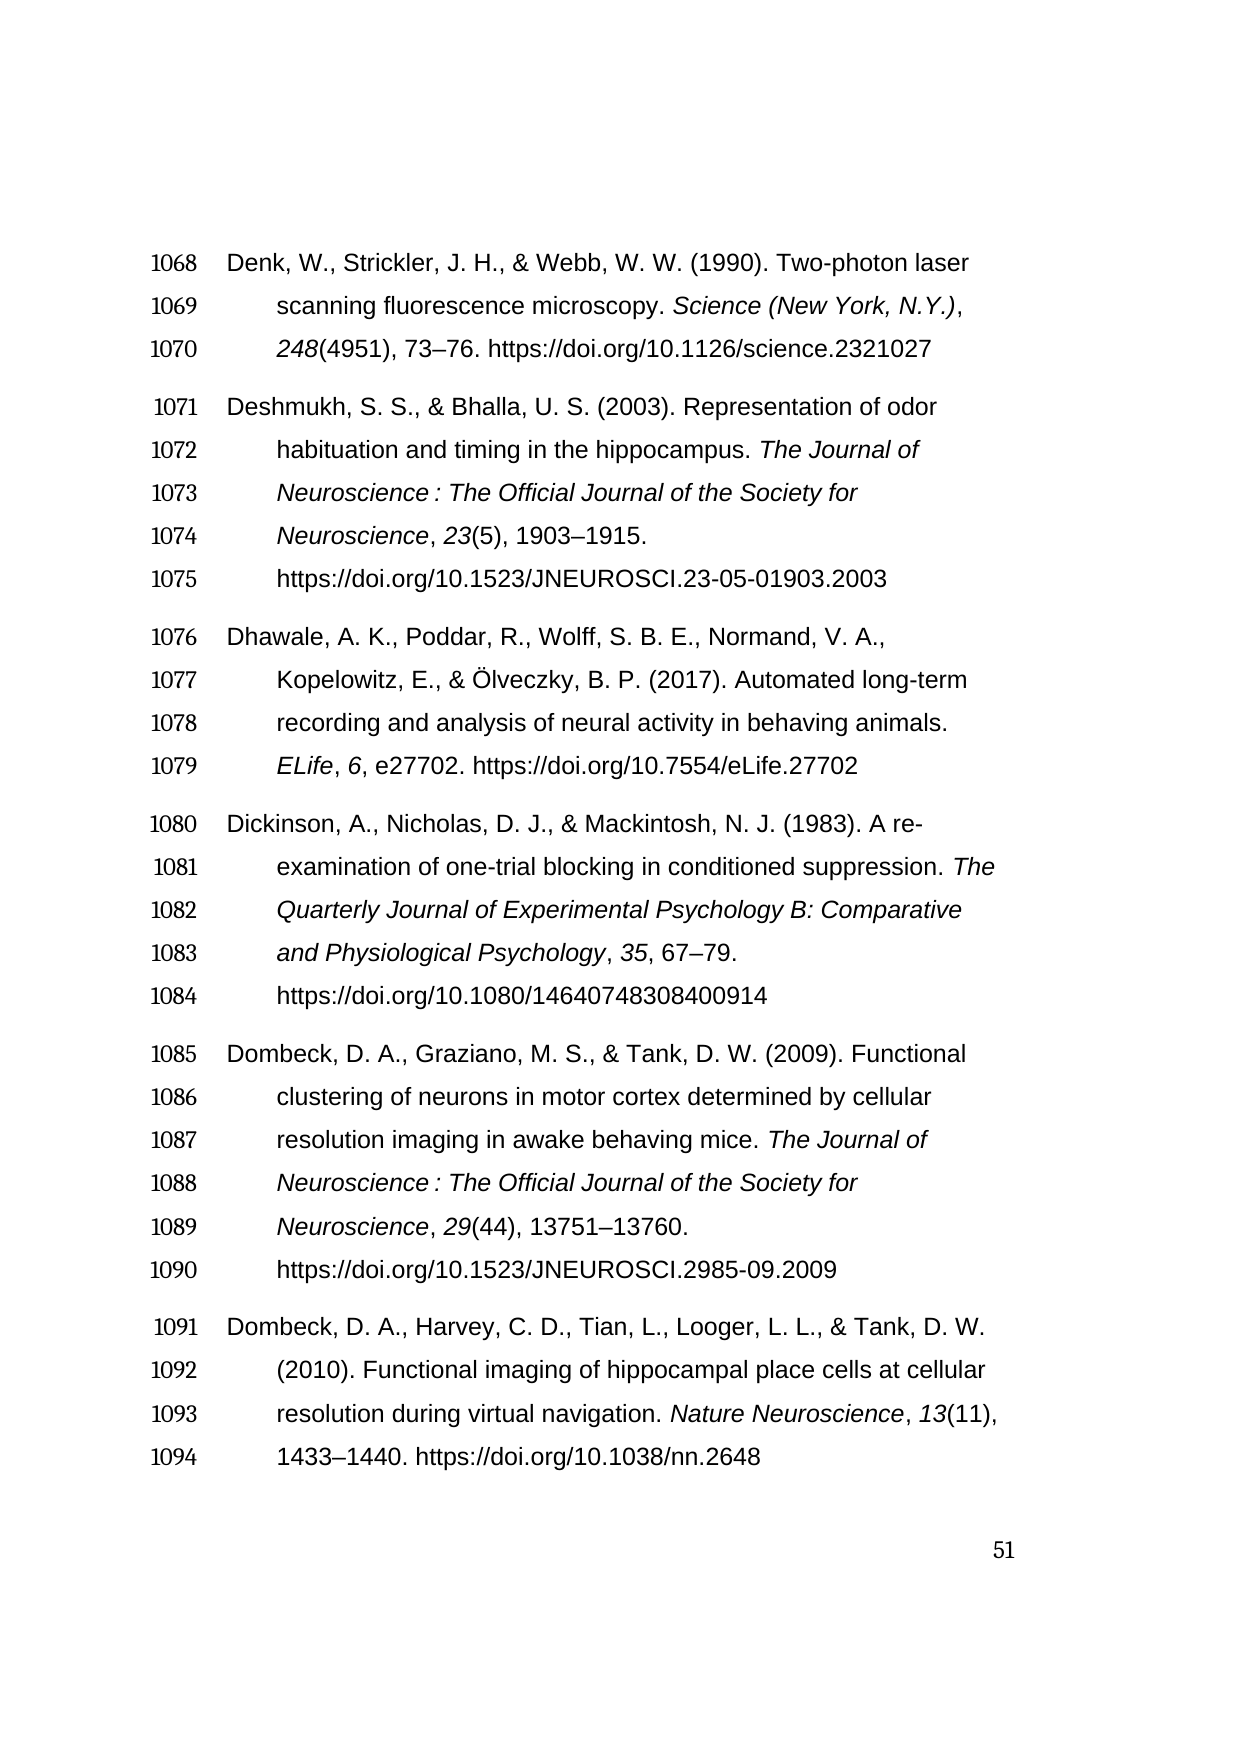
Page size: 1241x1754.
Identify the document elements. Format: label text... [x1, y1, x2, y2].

text Dickinson, A., Nicholas, D. J., & Mackintosh, N. J. (1983). A re-examination of one-trial blocking in conditioned suppression. The Quarterly Journal of Experimental Psychology B: Comparative and Physiological Psychology, 35, 67–79. https://doi.org/10.1080/14640748308400914 [226, 809, 1014, 1010]
text Deshmukh, S. S., & Bhalla, U. S. (2003). Representation of odor habituation and timing in the hippocampus. The Journal of Neuroscience : The Official Journal of the Society for Neuroscience, 23(5), 1903–1915. https://doi.org/10.1523/JNEUROSCI.23-05-01903.2003 [226, 392, 1014, 593]
text Dhawale, A. K., Poddar, R., Wolff, S. B. E., Normand, V. A., Kopelowitz, E., & Ölveczky, B. P. (2017). Automated long-term recording and analysis of neural activity in behaving animals. ELife, 6, e27702. https://doi.org/10.7554/eLife.27702 [226, 622, 1014, 780]
text Dombeck, D. A., Graziano, M. S., & Tank, D. W. (2009). Functional clustering of neurons in motor cortex determined by cellular resolution imaging in awake behaving mice. The Journal of Neuroscience : The Official Journal of the Society for Neuroscience, 29(44), 13751–13760. https://doi.org/10.1523/JNEUROSCI.2985-09.2009 [226, 1039, 1014, 1283]
text Denk, W., Strickler, J. H., & Webb, W. W. (1990). Two-photon laser scanning fluorescence microscopy. Science (New York, N.Y.), 248(4951), 73–76. https://doi.org/10.1126/science.2321027 [226, 248, 1014, 363]
text Dombeck, D. A., Harvey, C. D., Tian, L., Looger, L. L., & Tank, D. W. (2010). Functional imaging of hippocampal place cells at cellular resolution during virtual navigation. Nature Neuroscience, 13(11), 1433–1440. https://doi.org/10.1038/nn.2648 [226, 1312, 1014, 1471]
